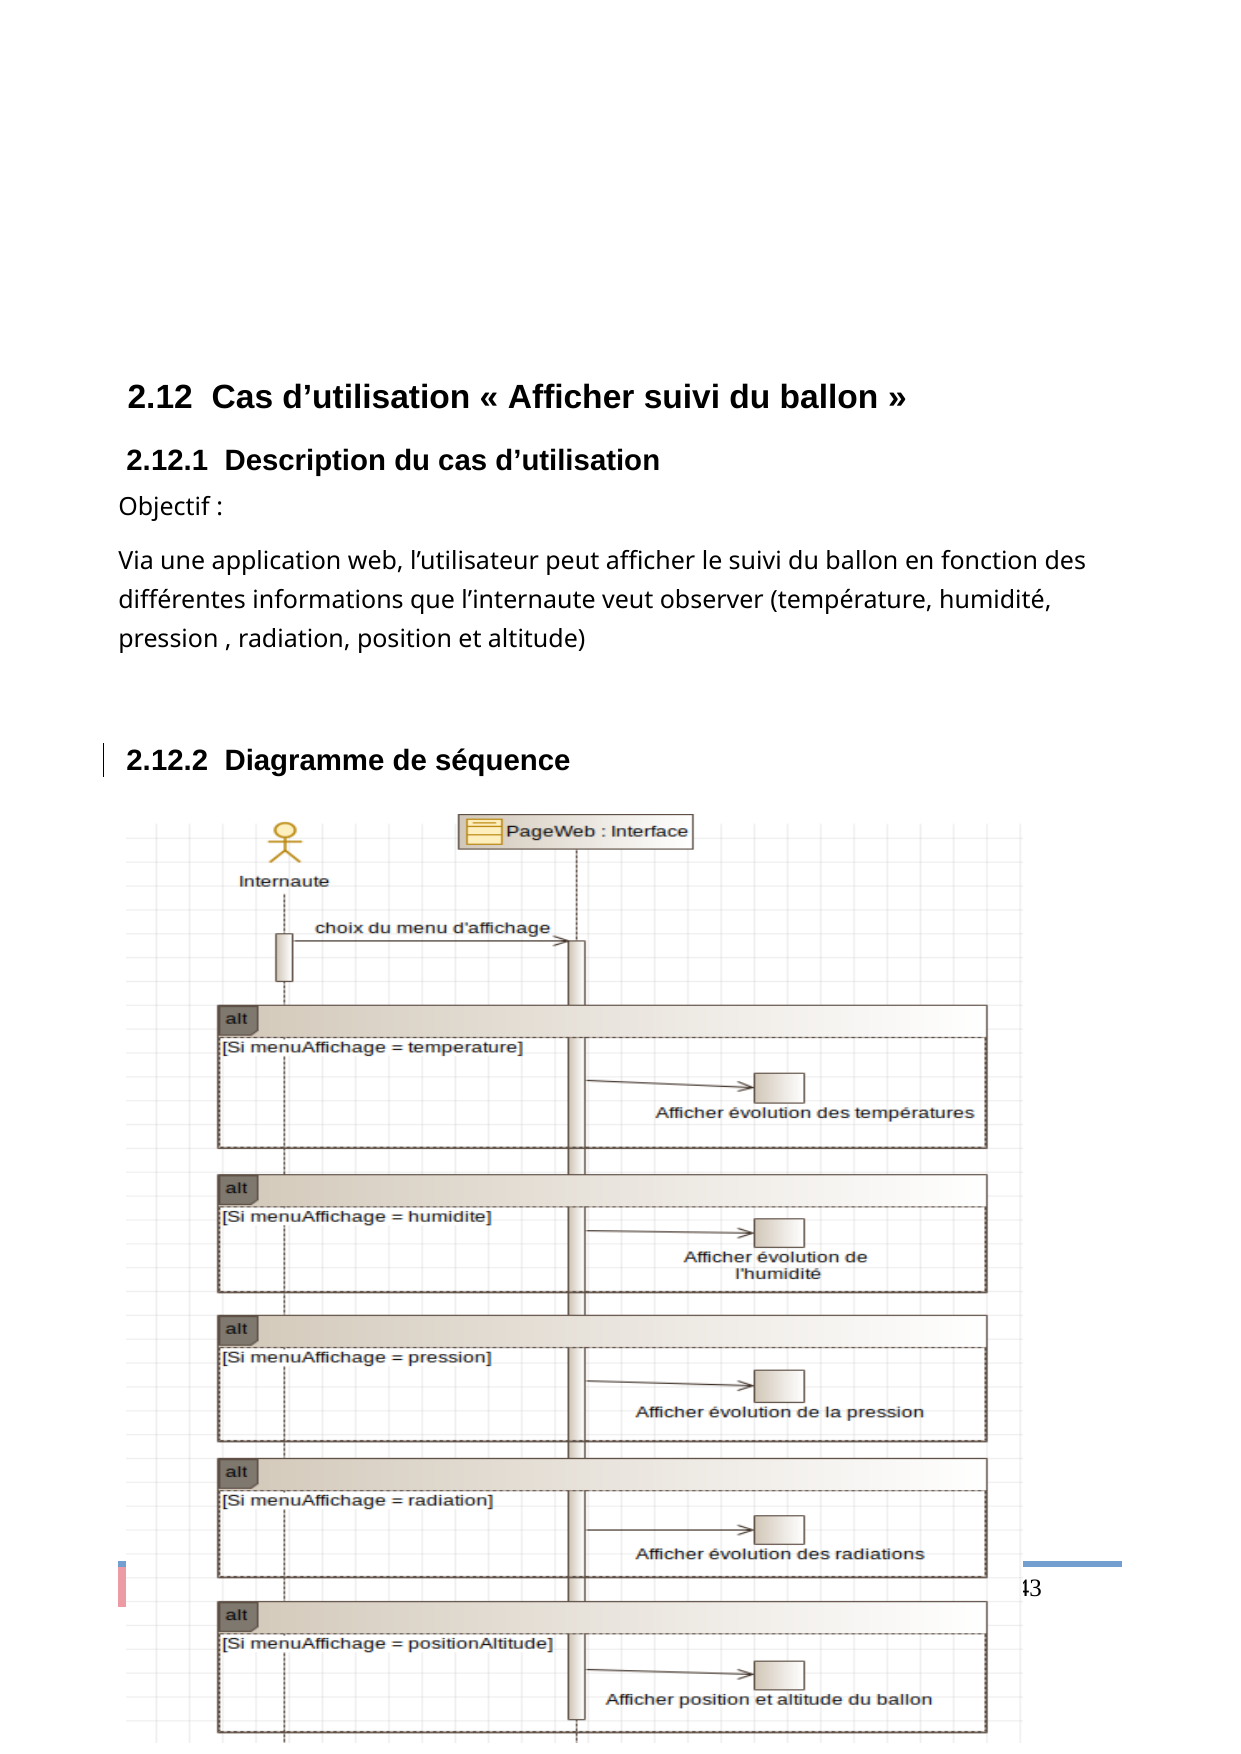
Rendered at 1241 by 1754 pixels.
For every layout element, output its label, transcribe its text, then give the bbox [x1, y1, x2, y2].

subtitle Description du cas d’utilisation [118, 443, 1122, 476]
subtitle Cas d’utilisation « Afficher suivi du ballon » [118, 377, 1122, 416]
subtitle Diagramme de séquence [118, 743, 1122, 777]
picture [126, 814, 1023, 1743]
text Objectif : [118, 489, 1122, 523]
text Via une application web, l’utilisateur peut afficher le suivi du ballon en fonction des différentes informations que l’internaute veut observer (température, humidité, pression , radiation, position et altitude) [118, 543, 1122, 655]
